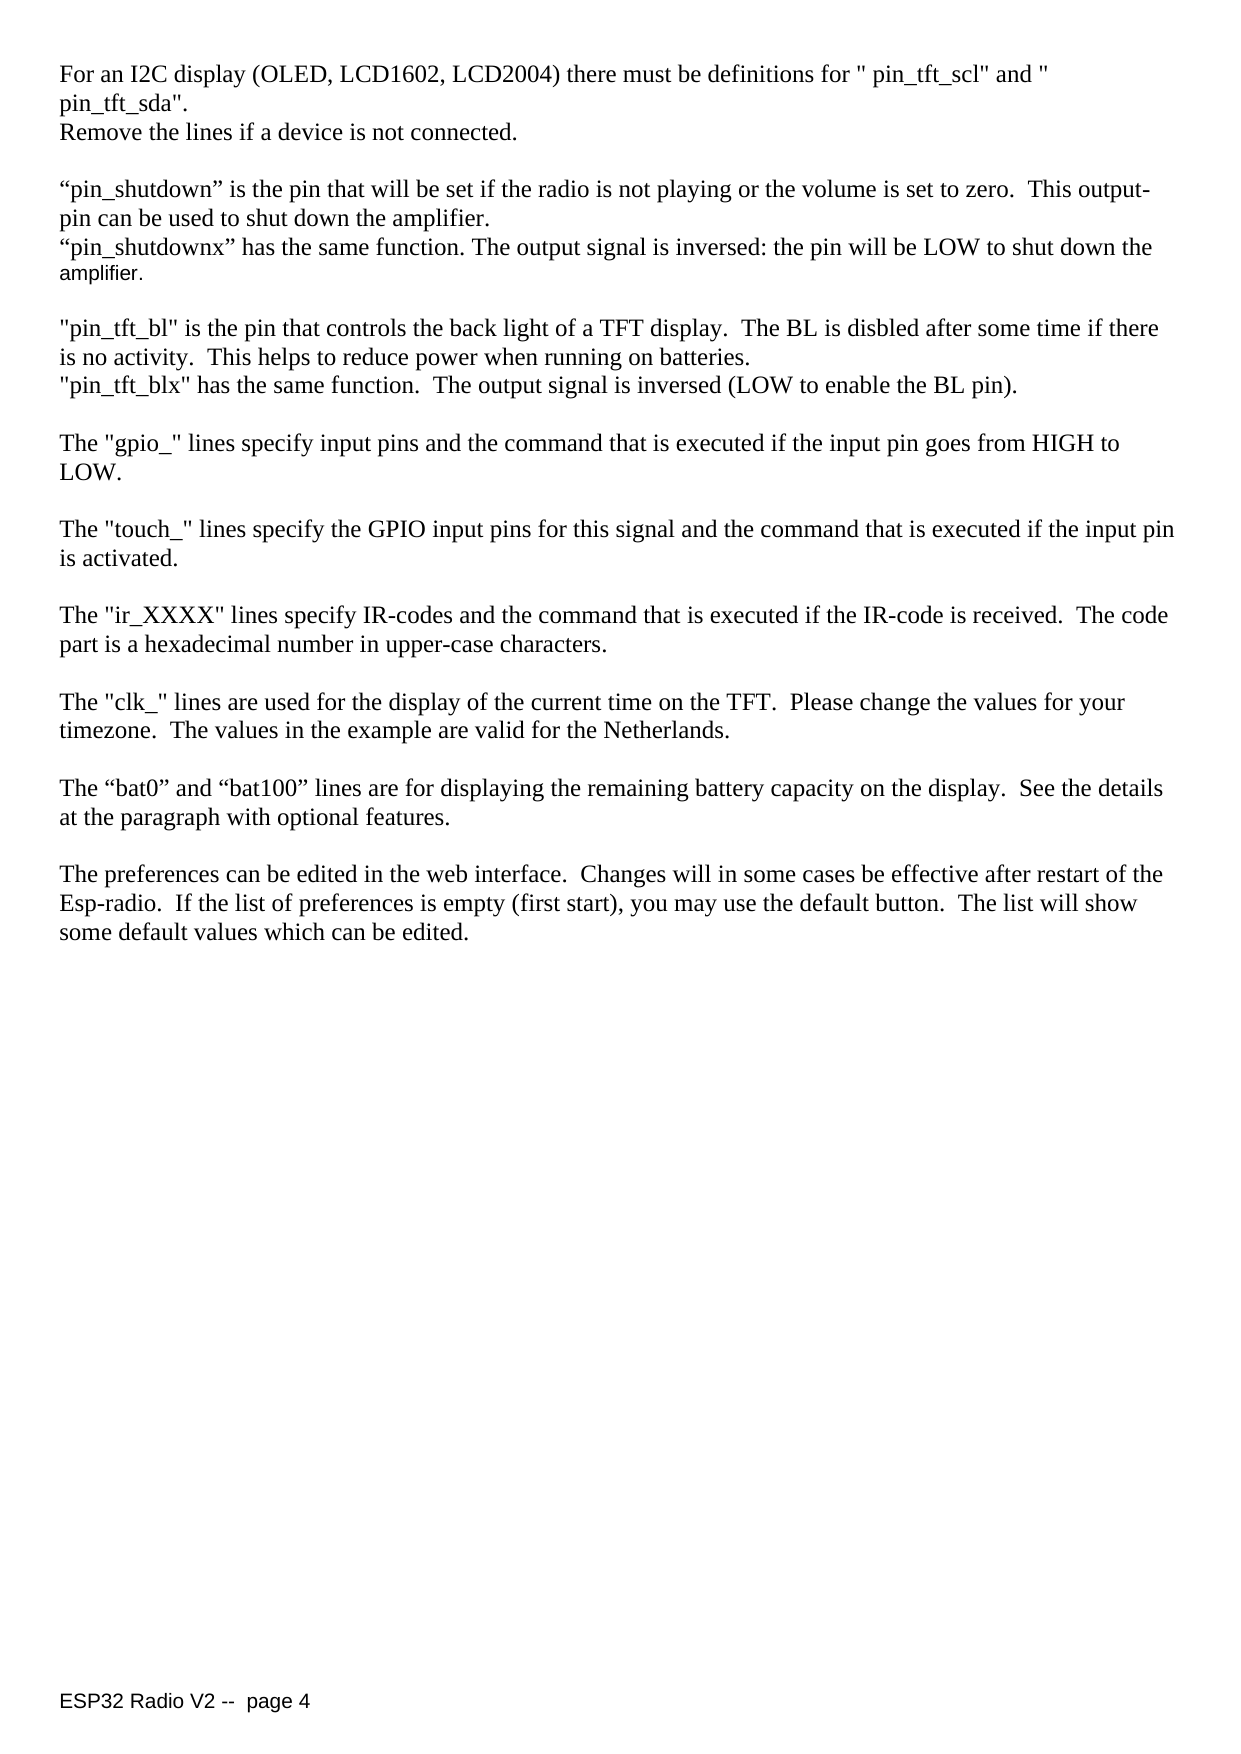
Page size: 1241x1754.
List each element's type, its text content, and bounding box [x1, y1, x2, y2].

text "pin_tft_blx" has the same function. The output signal is inversed (LOW to enable the BL pin). [59, 371, 1181, 399]
text The "ir_XXXX" lines specify IR-codes and the command that is executed if the IR-code is received. The code part is a hexadecimal number in upper-case characters. [59, 601, 1181, 658]
text The “bat0” and “bat100” lines are for displaying the remaining battery capacity on the display. See the details at the paragraph with optional features. [59, 773, 1181, 831]
text The "gpio_" lines specify input pins and the command that is executed if the input pin goes from HIGH to LOW. [59, 428, 1181, 486]
text The preferences can be edited in the web interface. Changes will in some cases be effective after restart of the Esp-radio. If the list of preferences is empty (first start), you may use the default button. The list will show some default values which can be edited. [59, 859, 1181, 946]
text "pin_tft_bl" is the pin that controls the back light of a TFT display. The BL is disbled after some time if there is no activity. This helps to reduce power when running on batteries. [59, 313, 1181, 371]
text The "clk_" lines are used for the display of the current time on the TFT. Please change the values for your timezone. The values in the example are valid for the Netherlands. [59, 687, 1181, 744]
text “pin_shutdown” is the pin that will be set if the radio is not playing or the volume is set to zero. This output-pin can be used to shut down the amplifier. [59, 174, 1181, 232]
text “pin_shutdownx” has the same function. The output signal is inversed: the pin will be LOW to shut down the [59, 232, 1181, 260]
text amplifier. [59, 260, 1181, 284]
text For an I2C display (OLED, LCD1602, LCD2004) there must be definitions for " pin_tft_scl" and " pin_tft_sda". Remove the lines if a device is not connected. [59, 59, 1181, 145]
text The "touch_" lines specify the GPIO input pins for this signal and the command that is executed if the input pin is activated. [59, 514, 1181, 572]
